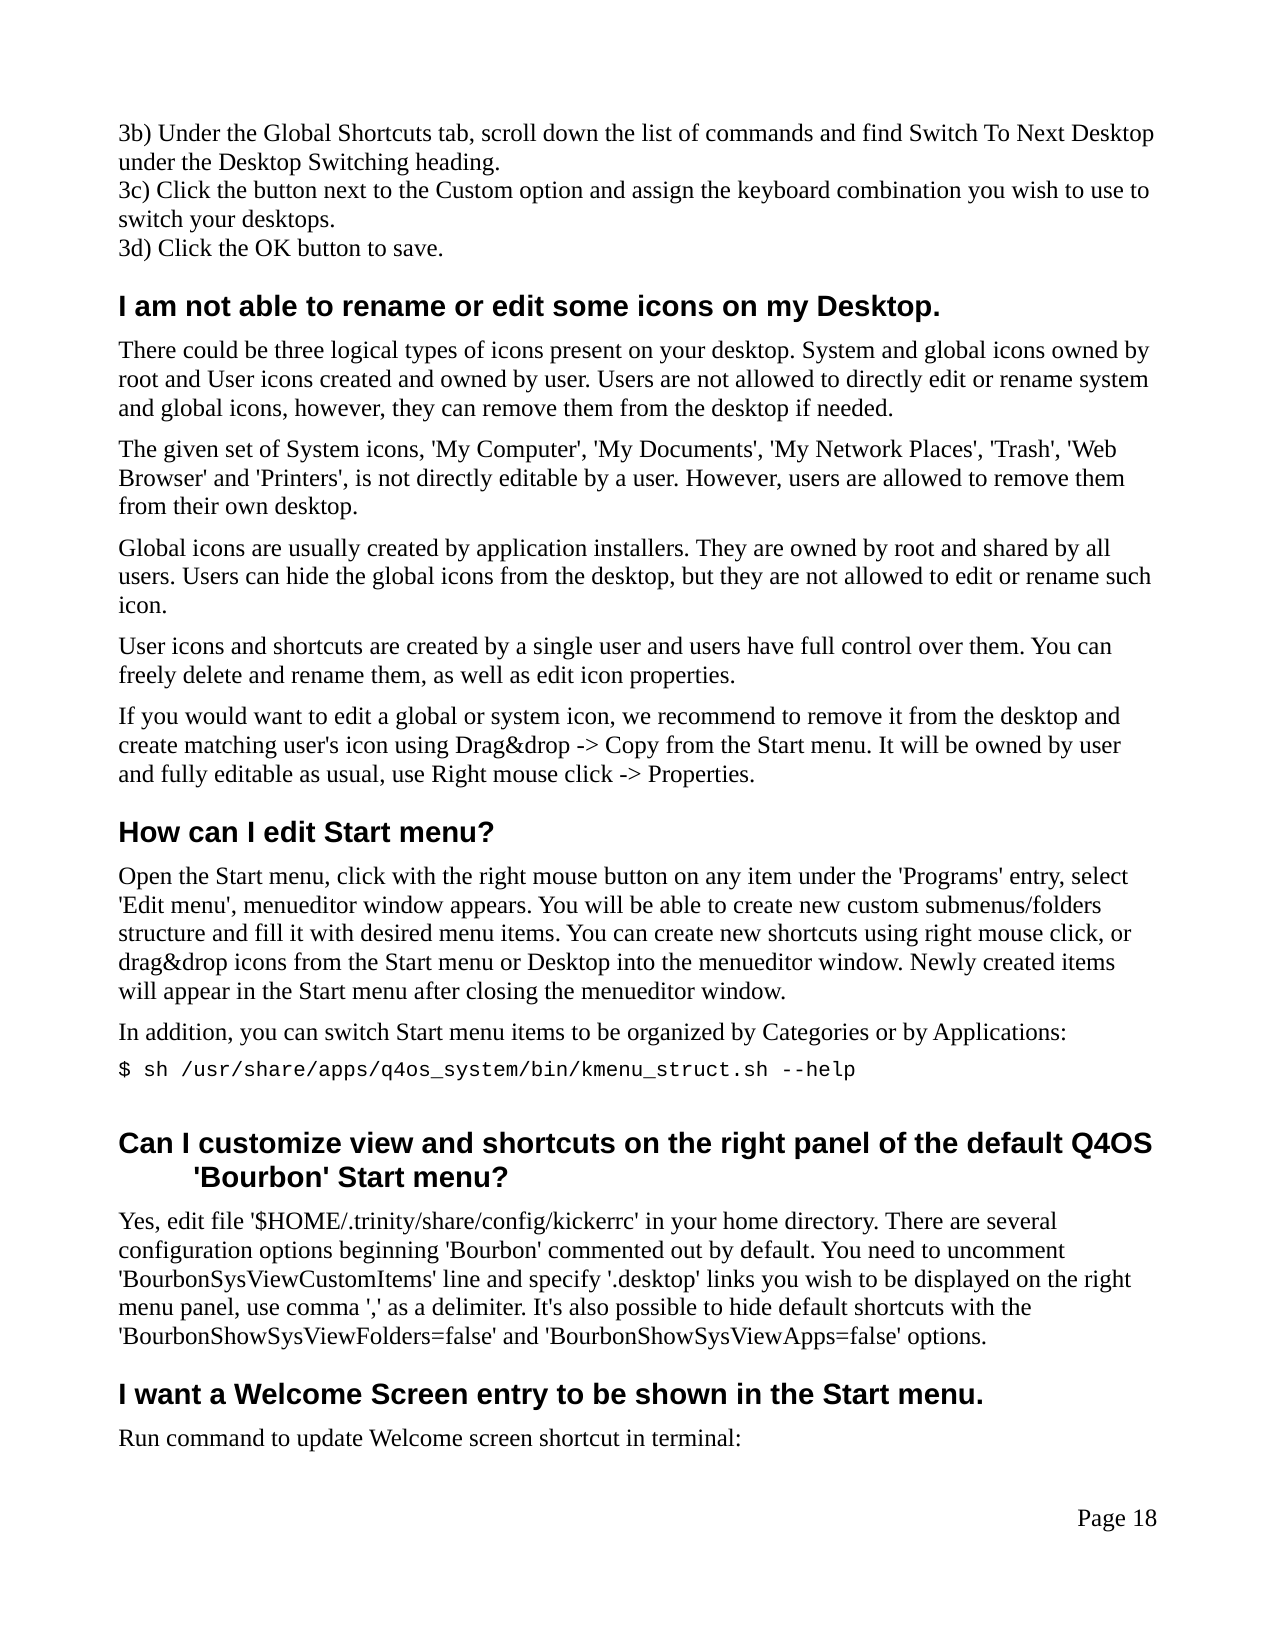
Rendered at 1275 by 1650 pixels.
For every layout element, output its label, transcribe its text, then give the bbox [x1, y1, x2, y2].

text Open the Start menu, click with the right mouse button on any item under the 'Programs' entry, select 'Edit menu', menueditor window appears. You will be able to create new custom submenus/folders structure and fill it with desired menu items. You can create new shortcuts using right mouse click, or drag&drop icons from the Start menu or Desktop into the menueditor window. Newly created items will appear in the Start menu after closing the menueditor window. [118, 861, 1157, 1005]
subtitle How can I edit Start menu? [118, 815, 1157, 848]
subtitle I want a Welcome Screen entry to be shown in the Start menu. [118, 1377, 1157, 1411]
text Yes, edit file '$HOME/.trinity/share/config/kickerrc' in your home directory. There are several configuration options beginning 'Bourbon' commented out by default. You need to uncomment 'BourbonSysViewCustomItems' line and specify '.desktop' links you wish to be displayed on the right menu panel, use comma ',' as a delimiter. It's also possible to hide default shortcuts with the 'BourbonShowSysViewFolders=false' and 'BourbonShowSysViewApps=false' options. [118, 1206, 1157, 1350]
text Global icons are usually created by application installers. They are owned by root and shared by all users. Users can hide the global icons from the desktop, but they are not allowed to edit or rename such icon. [118, 533, 1157, 619]
subtitle I am not able to rename or edit some icons on my Desktop. [118, 289, 1157, 323]
text Run command to update Welcome screen shortcut in terminal: [118, 1423, 1157, 1452]
subtitle Can I customize view and shortcuts on the right panel of the default Q4OS 'Bourbon' Start menu? [118, 1126, 1157, 1194]
text There could be three logical types of icons present on your desktop. System and global icons owned by root and User icons created and owned by user. Users are not allowed to directly edit or rename system and global icons, however, they can remove them from the desktop if needed. [118, 335, 1157, 421]
text $ sh /usr/share/apps/q4os_system/bin/kmenu_struct.sh --help [118, 1058, 1157, 1082]
text In addition, you can switch Start menu items to be organized by Categories or by Applications: [118, 1017, 1157, 1046]
text If you would want to edit a global or system icon, we recommend to remove it from the desktop and create matching user's icon using Drag&drop -> Copy from the Start menu. It will be owned by user and fully editable as usual, use Right mouse click -> Properties. [118, 701, 1157, 788]
text The given set of System icons, 'My Computer', 'My Documents', 'My Network Places', 'Trash', 'Web Browser' and 'Printers', is not directly editable by a user. However, users are allowed to remove them from their own desktop. [118, 434, 1157, 520]
text User icons and shortcuts are created by a single user and users have full control over them. You can freely delete and rename them, as well as edit icon properties. [118, 631, 1157, 689]
text 3b) Under the Global Shortcuts tab, scroll down the list of commands and find Switch To Next Desktop under the Desktop Switching heading. 3c) Click the button next to the Custom option and assign the keyboard combination you wish to use to switch your desktops. 3d) Click the OK button to save. [118, 118, 1157, 262]
